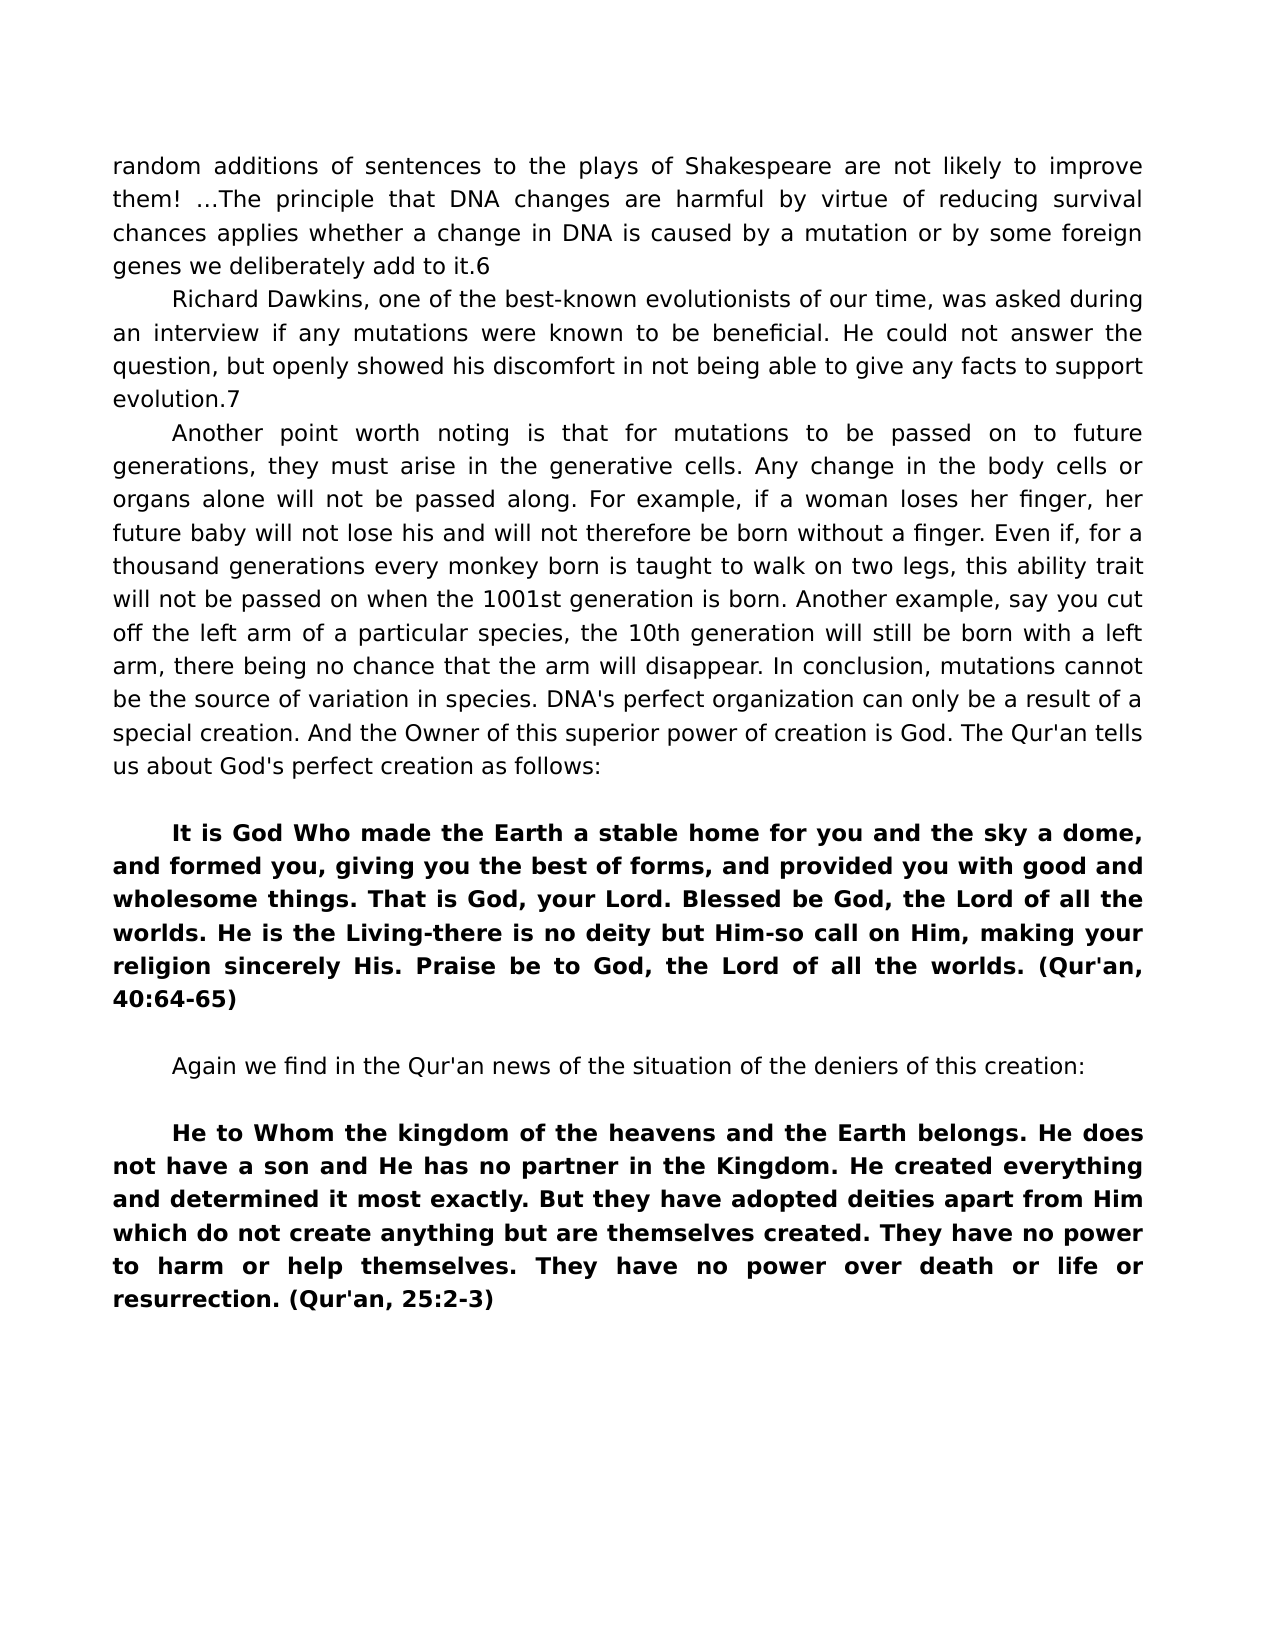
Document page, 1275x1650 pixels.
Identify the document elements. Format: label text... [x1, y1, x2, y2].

text It is God Who made the Earth a stable home for you and the sky a dome, and formed you, giving you the best of forms, and provided you with good and wholesome things. That is God, your Lord. Blessed be God, the Lord of all the worlds. He is the Living-there is no deity but Him-so call on Him, making your religion sincerely His. Praise be to God, the Lord of all the worlds. (Qur'an, 40:64-65) [112, 814, 1145, 1014]
text Another point worth noting is that for mutations to be passed on to future generations, they must arise in the generative cells. Any change in the body cells or organs alone will not be passed along. For example, if a woman loses her finger, her future baby will not lose his and will not therefore be born without a finger. Even if, for a thousand generations every monkey born is taught to walk on two legs, this ability trait will not be passed on when the 1001st generation is born. Another example, say you cut off the left arm of a particular species, the 10th generation will still be born with a left arm, there being no chance that the arm will disappear. In conclusion, mutations cannot be the source of variation in species. DNA's perfect organization can only be a result of a special creation. And the Owner of this superior power of creation is God. The Qur'an tells us about God's perfect creation as follows: [112, 414, 1145, 781]
text He to Whom the kingdom of the heavens and the Earth belongs. He does not have a son and He has no partner in the Kingdom. He created everything and determined it most exactly. But they have adopted deities apart from Him which do not create anything but are themselves created. They have no power to harm or help themselves. They have no power over death or life or resurrection. (Qur'an, 25:2-3) [112, 1114, 1145, 1314]
text Richard Dawkins, one of the best-known evolutionists of our time, was asked during an interview if any mutations were known to be beneficial. He could not answer the question, but openly showed his discomfort in not being able to give any facts to support evolution.7 [112, 281, 1145, 414]
text random additions of sentences to the plays of Shakespeare are not likely to improve them! …The principle that DNA changes are harmful by virtue of reducing survival chances applies whether a change in DNA is caused by a mutation or by some foreign genes we deliberately add to it.6 [112, 148, 1145, 281]
text Again we find in the Qur'an news of the situation of the deniers of this creation: [112, 1048, 1145, 1081]
